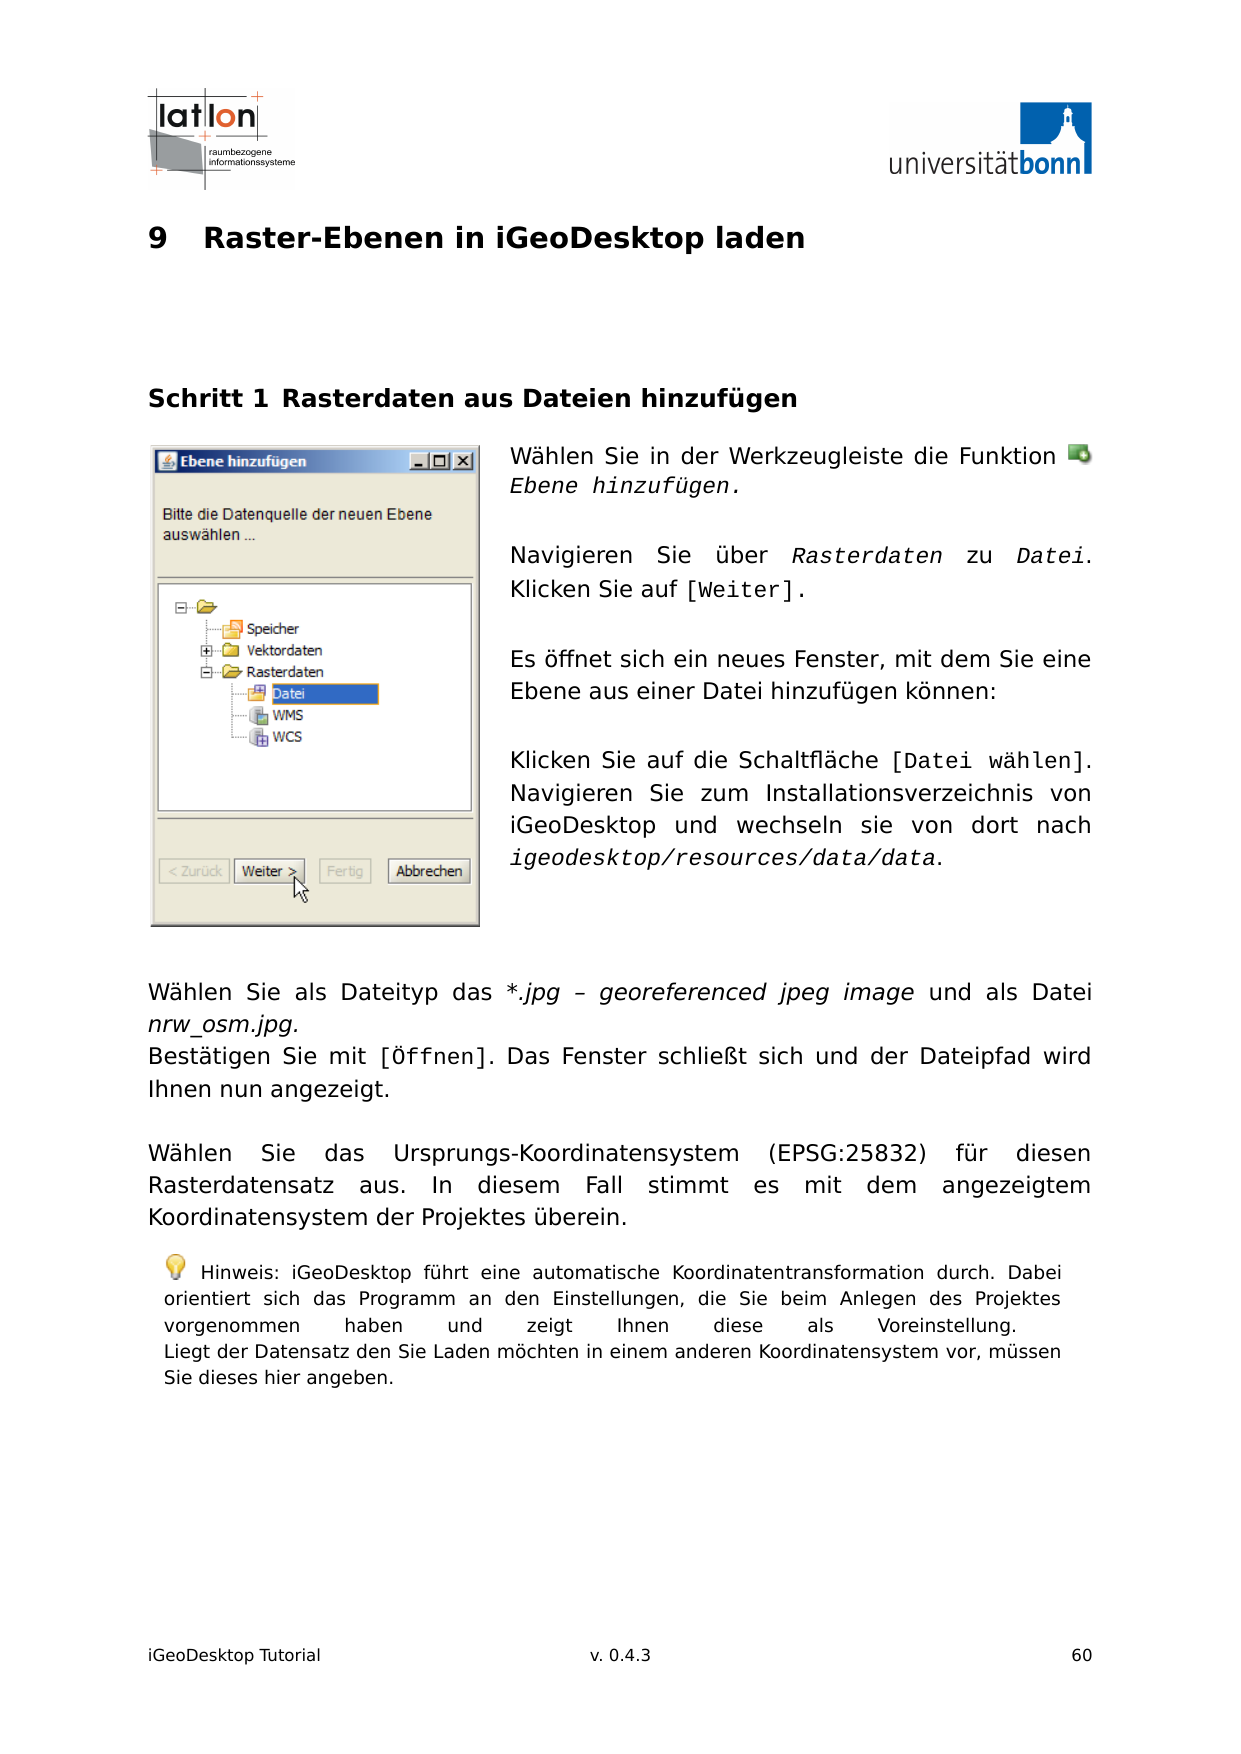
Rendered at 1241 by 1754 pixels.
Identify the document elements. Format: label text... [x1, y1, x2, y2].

text Klicken Sie auf die Schaltfläche [Datei wählen]. Navigieren Sie zum Installationsverzeichnis von iGeoDesktop und wechseln sie von dort nach igeodesktop/resources/data/data. [480, 747, 1092, 873]
text Navigieren Sie über Rasterdaten zu Datei. Klicken Sie auf [Weiter]. [480, 543, 1092, 604]
subtitle Rasterdaten aus Dateien hinzufügen [148, 384, 1092, 413]
picture [889, 102, 1093, 174]
picture [163, 1254, 189, 1280]
picture [1067, 444, 1093, 465]
text Hinweis: iGeoDesktop führt eine automatische Koordinaten­trans­formation durch. Dabei orientiert sich das Programm an den Einstellungen, die Sie beim Anlegen des Projektes vorgenommen haben und zeigt Ihnen diese als Voreinstellung. Liegt der Datensatz den Sie Laden möchten in einem anderen Koordinatensystem vor, müssen Sie dieses hier angeben. [164, 1254, 1062, 1389]
text Es öffnet sich ein neues Fenster, mit dem Sie eine Ebene aus einer Datei hinzufügen können: [480, 646, 1092, 705]
text Wählen Sie als Dateityp das *.jpg – georeferenced jpeg image und als Datei nrw_osm.jpg. Bestätigen Sie mit [Öffnen]. Das Fenster schließt sich und der Dateipfad wird Ihnen nun angezeigt. Wählen Sie das Ursprungs-Koordinatensystem (EPSG:25832) für diesen Rasterdatensatz aus. In diesem Fall stimmt es mit dem angezeigtem Koordinatensystem der Projektes überein. [148, 915, 1092, 1231]
picture [150, 445, 480, 927]
text Wählen Sie in der Werkzeugleiste die Funktion Ebene hinzufügen. [148, 443, 1092, 501]
subtitle Raster-Ebenen in iGeoDesktop laden [148, 221, 1092, 255]
picture [147, 88, 295, 190]
